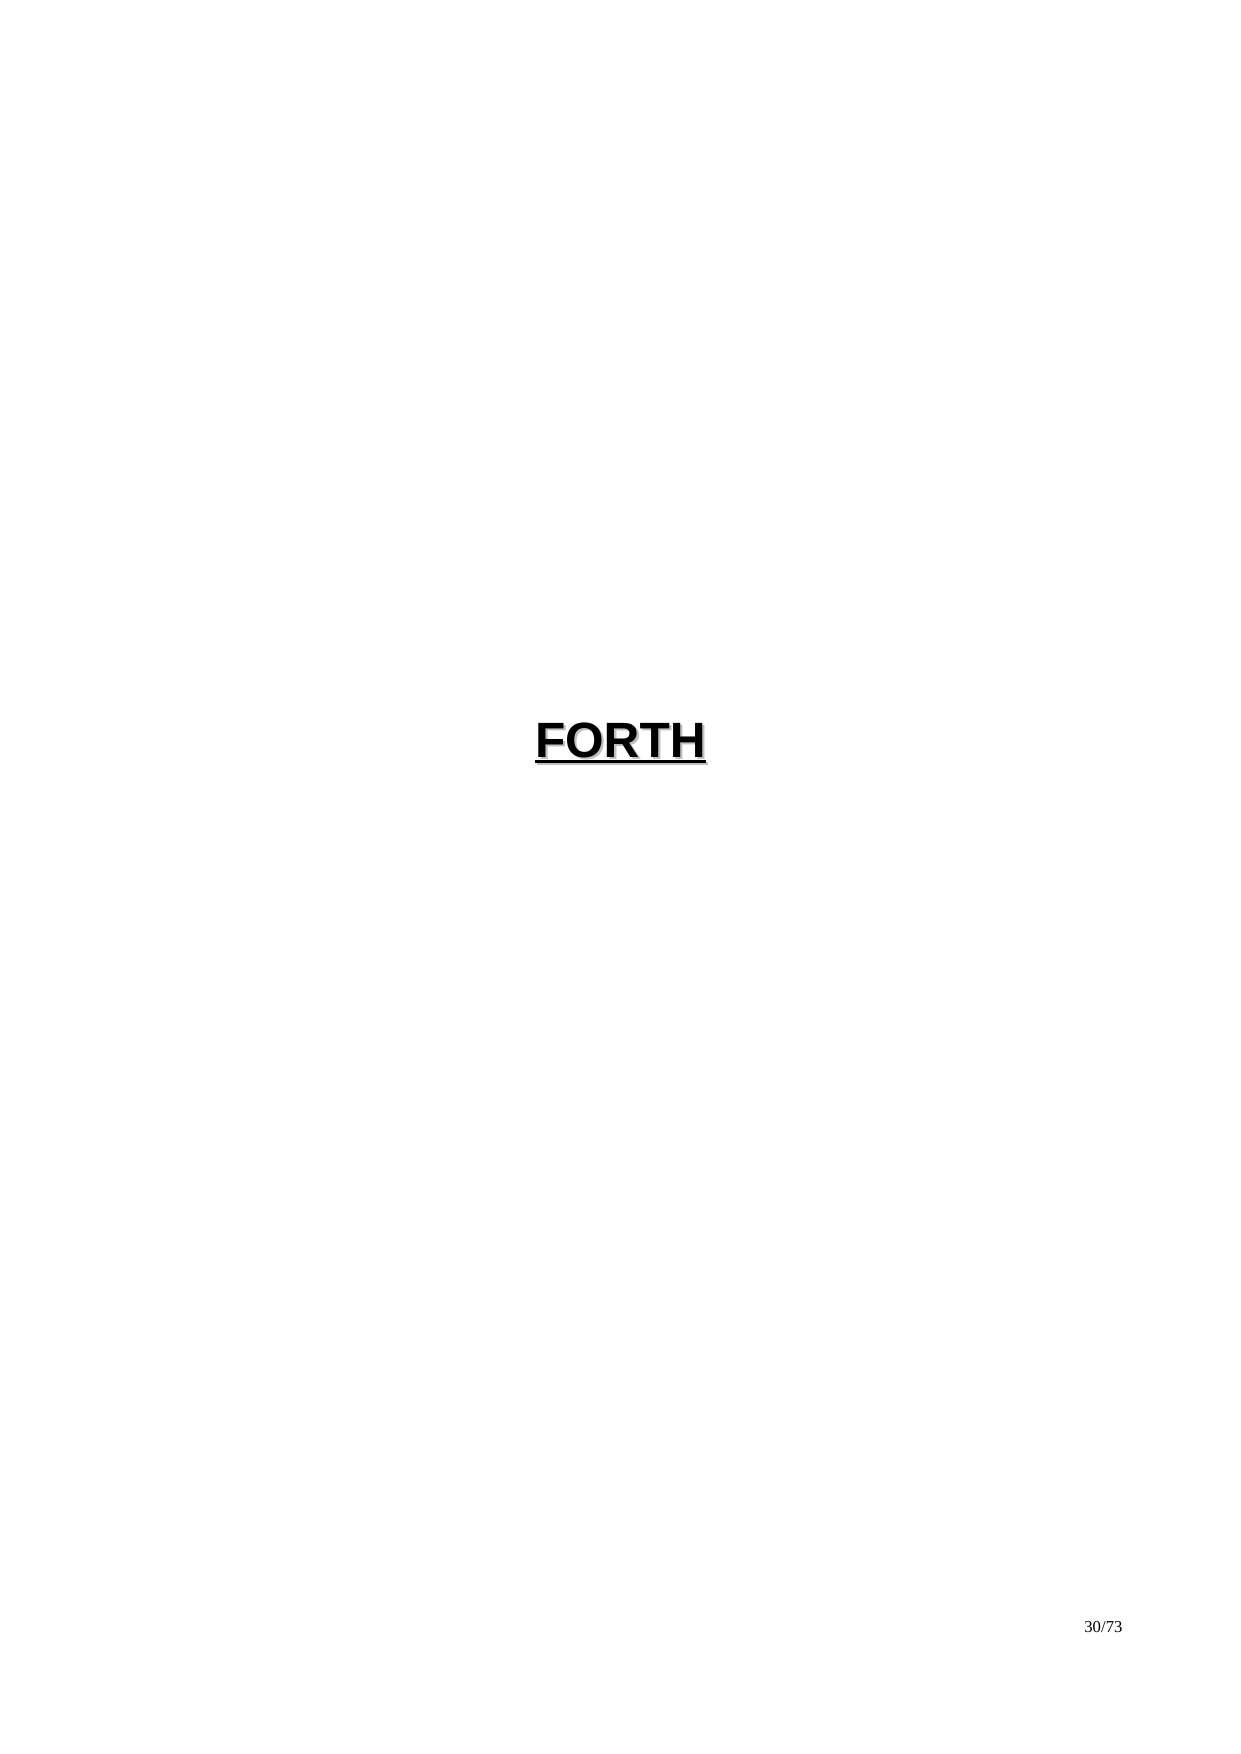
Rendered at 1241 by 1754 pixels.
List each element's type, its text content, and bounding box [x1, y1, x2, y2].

subtitle FORTH [118, 711, 1122, 768]
